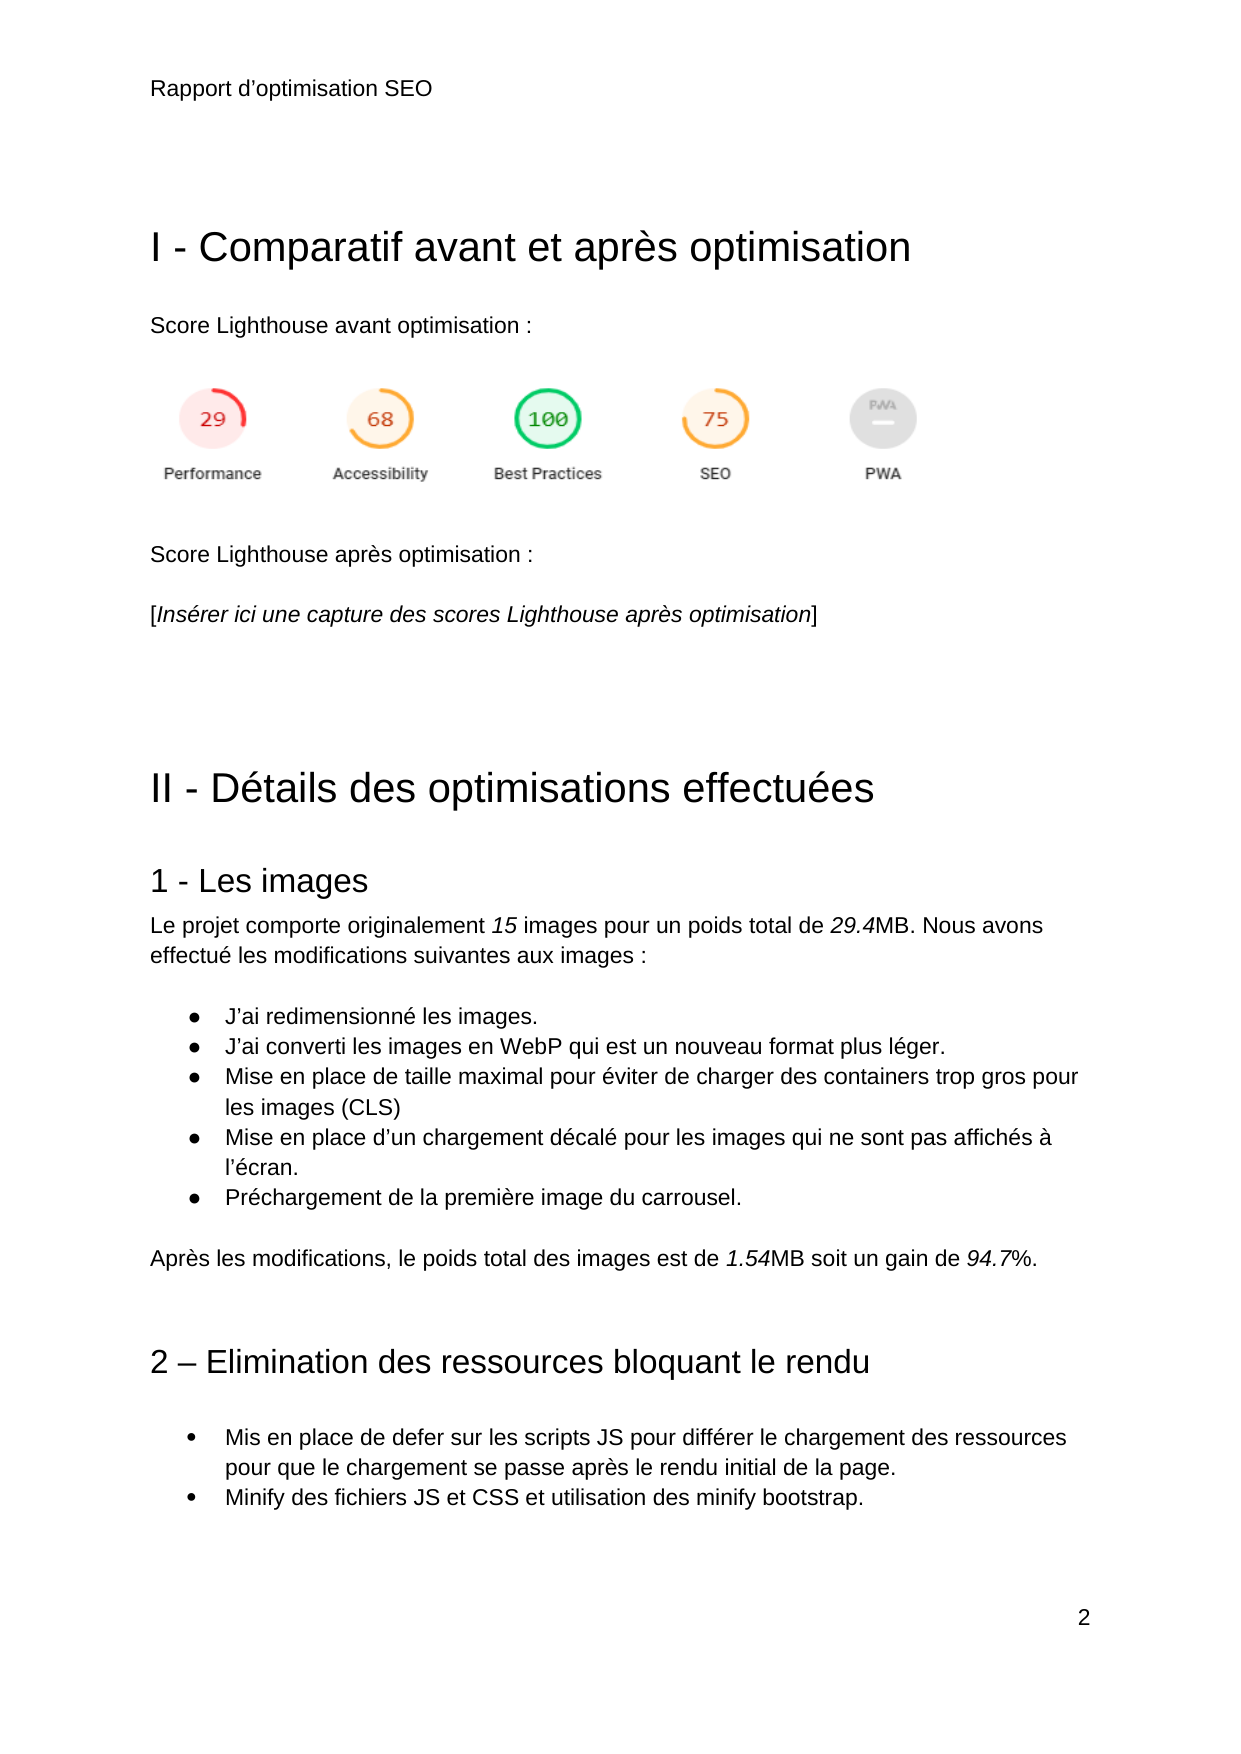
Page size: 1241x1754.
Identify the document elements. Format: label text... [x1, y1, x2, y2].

text Score Lighthouse avant optimisation : [150, 312, 1090, 339]
list Préchargement de la première image du carrousel. [187, 1184, 1090, 1211]
list J’ai converti les images en WebP qui est un nouveau format plus léger. [187, 1033, 1090, 1059]
subtitle II - Détails des optimisations effectuées [150, 763, 1090, 811]
text Après les modifications, le poids total des images est de 1.54MB soit un gain de 94.7%. [150, 1244, 1090, 1271]
text Le projet comporte originalement 15 images pour un poids total de 29.4MB. Nous avons effectué les modifications suivantes aux images : [150, 912, 1090, 969]
subtitle I - Comparatif avant et après optimisation [150, 222, 1090, 270]
list Mise en place d’un chargement décalé pour les images qui ne sont pas affichés à l’écran. [187, 1124, 1090, 1180]
text [Insérer ici une capture des scores Lighthouse après optimisation] [150, 601, 1090, 627]
subtitle 2 – Elimination des ressources bloquant le rendu [150, 1342, 1090, 1381]
list Mis en place de defer sur les scripts JS pour différer le chargement des ressources pour que le chargement se passe après le rendu initial de la page. [187, 1424, 1090, 1480]
list Mise en place de taille maximal pour éviter de charger des containers trop gros pour les images (CLS) [187, 1063, 1090, 1120]
text Score Lighthouse après optimisation : [150, 541, 1090, 567]
list J’ai redimensionné les images. [187, 1003, 1090, 1029]
list Minify des fichiers JS et CSS et utilisation des minify bootstrap. [187, 1484, 1090, 1510]
subtitle 1 - Les images [150, 861, 1090, 900]
